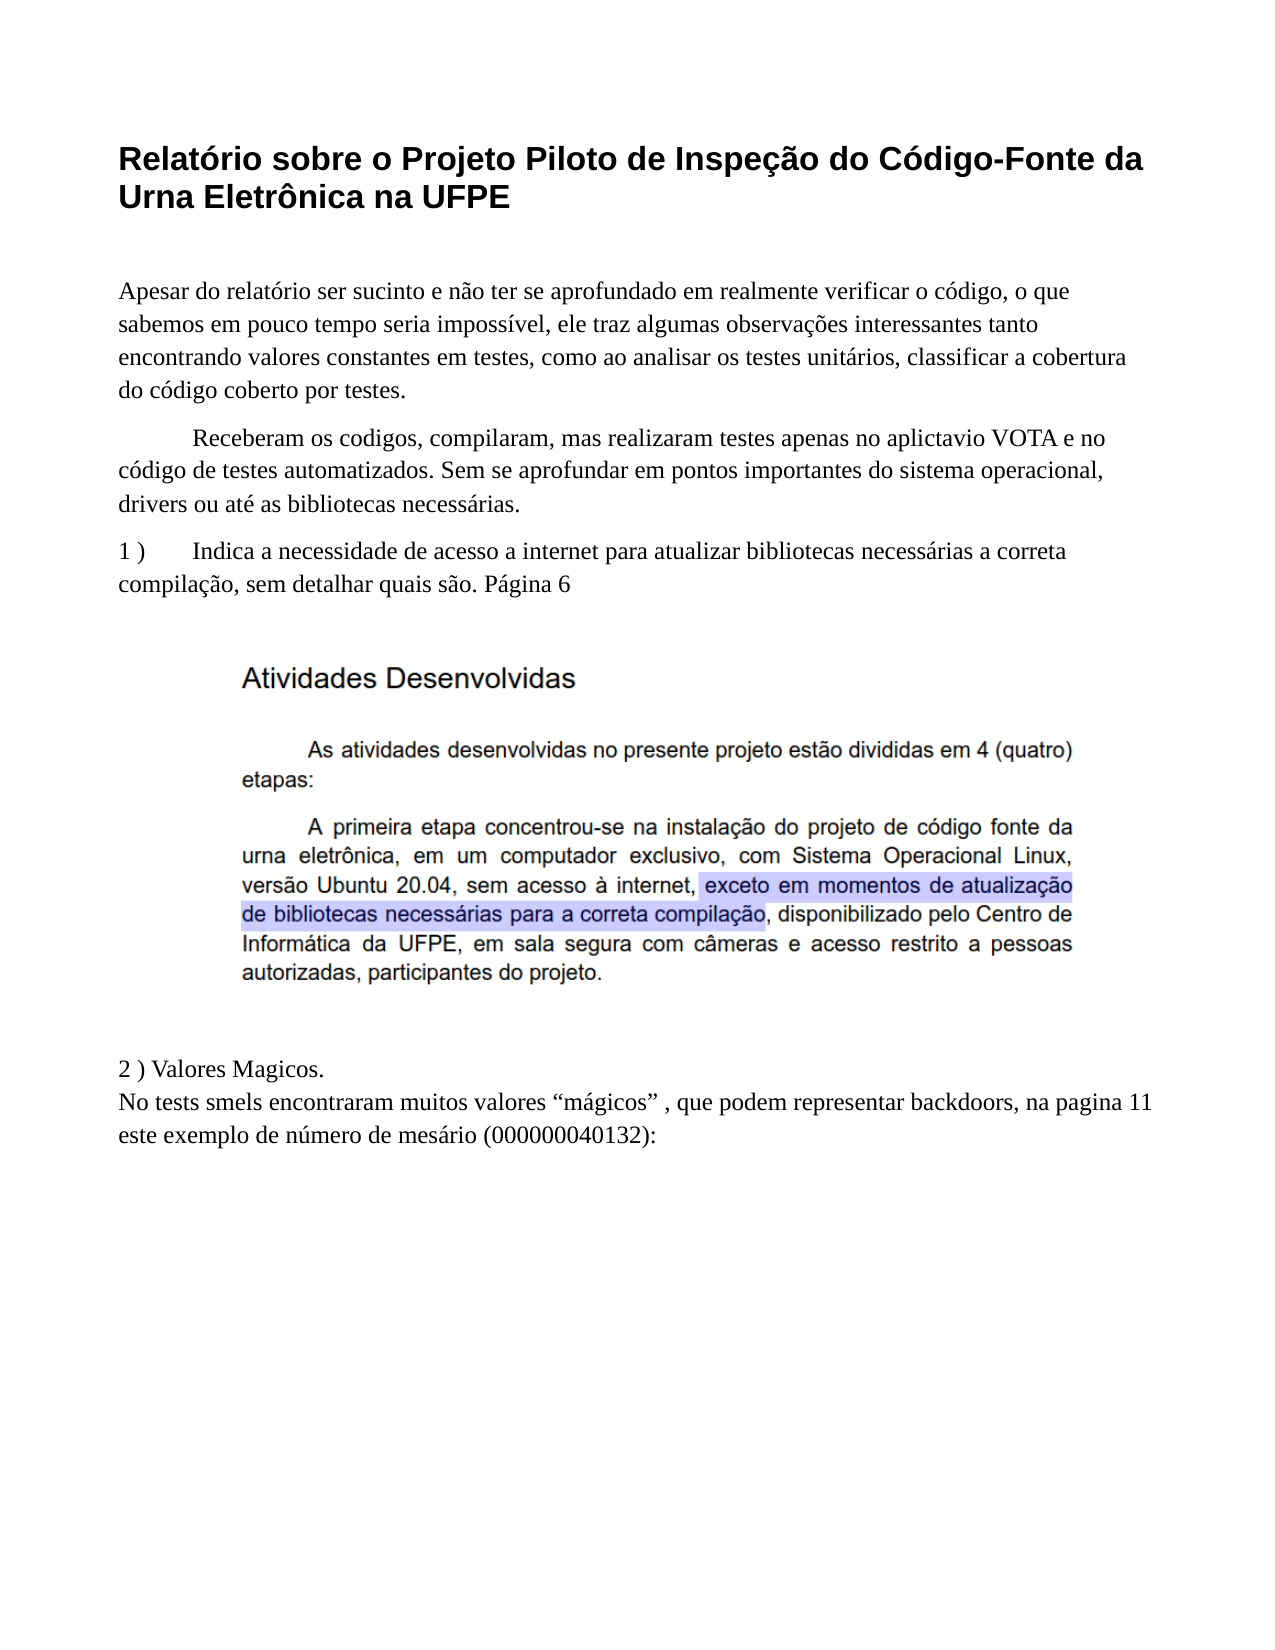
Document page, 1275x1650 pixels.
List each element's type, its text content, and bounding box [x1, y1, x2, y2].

text Receberam os codigos, compilaram, mas realizaram testes apenas no aplictavio VOTA e no código de testes automatizados. Sem se aprofundar em pontos importantes do sistema operacional, drivers ou até as bibliotecas necessárias. [118, 423, 1157, 517]
text 2 ) Valores Magicos. No tests smels encontraram muitos valores “mágicos” , que podem representar backdoors, na pagina 11 este exemplo de número de mesário (000000040132): [118, 1054, 1157, 1148]
text 1 ) Indica a necessidade de acesso a internet para atualizar bibliotecas necessárias a correta compilação, sem detalhar quais são. Página 6 [118, 536, 1157, 598]
text Apesar do relatório ser sucinto e não ter se aprofundado em realmente verificar o código, o que sabemos em pouco tempo seria impossível, ele traz algumas observações interessantes tanto encontrando valores constantes em testes, como ao analisar os testes unitários, classificar a cobertura do código coberto por testes. [118, 276, 1157, 404]
subtitle Relatório sobre o Projeto Piloto de Inspeção do Código-Fonte da Urna Eletrônica na UFPE [118, 139, 1157, 216]
picture [118, 664, 1157, 1002]
